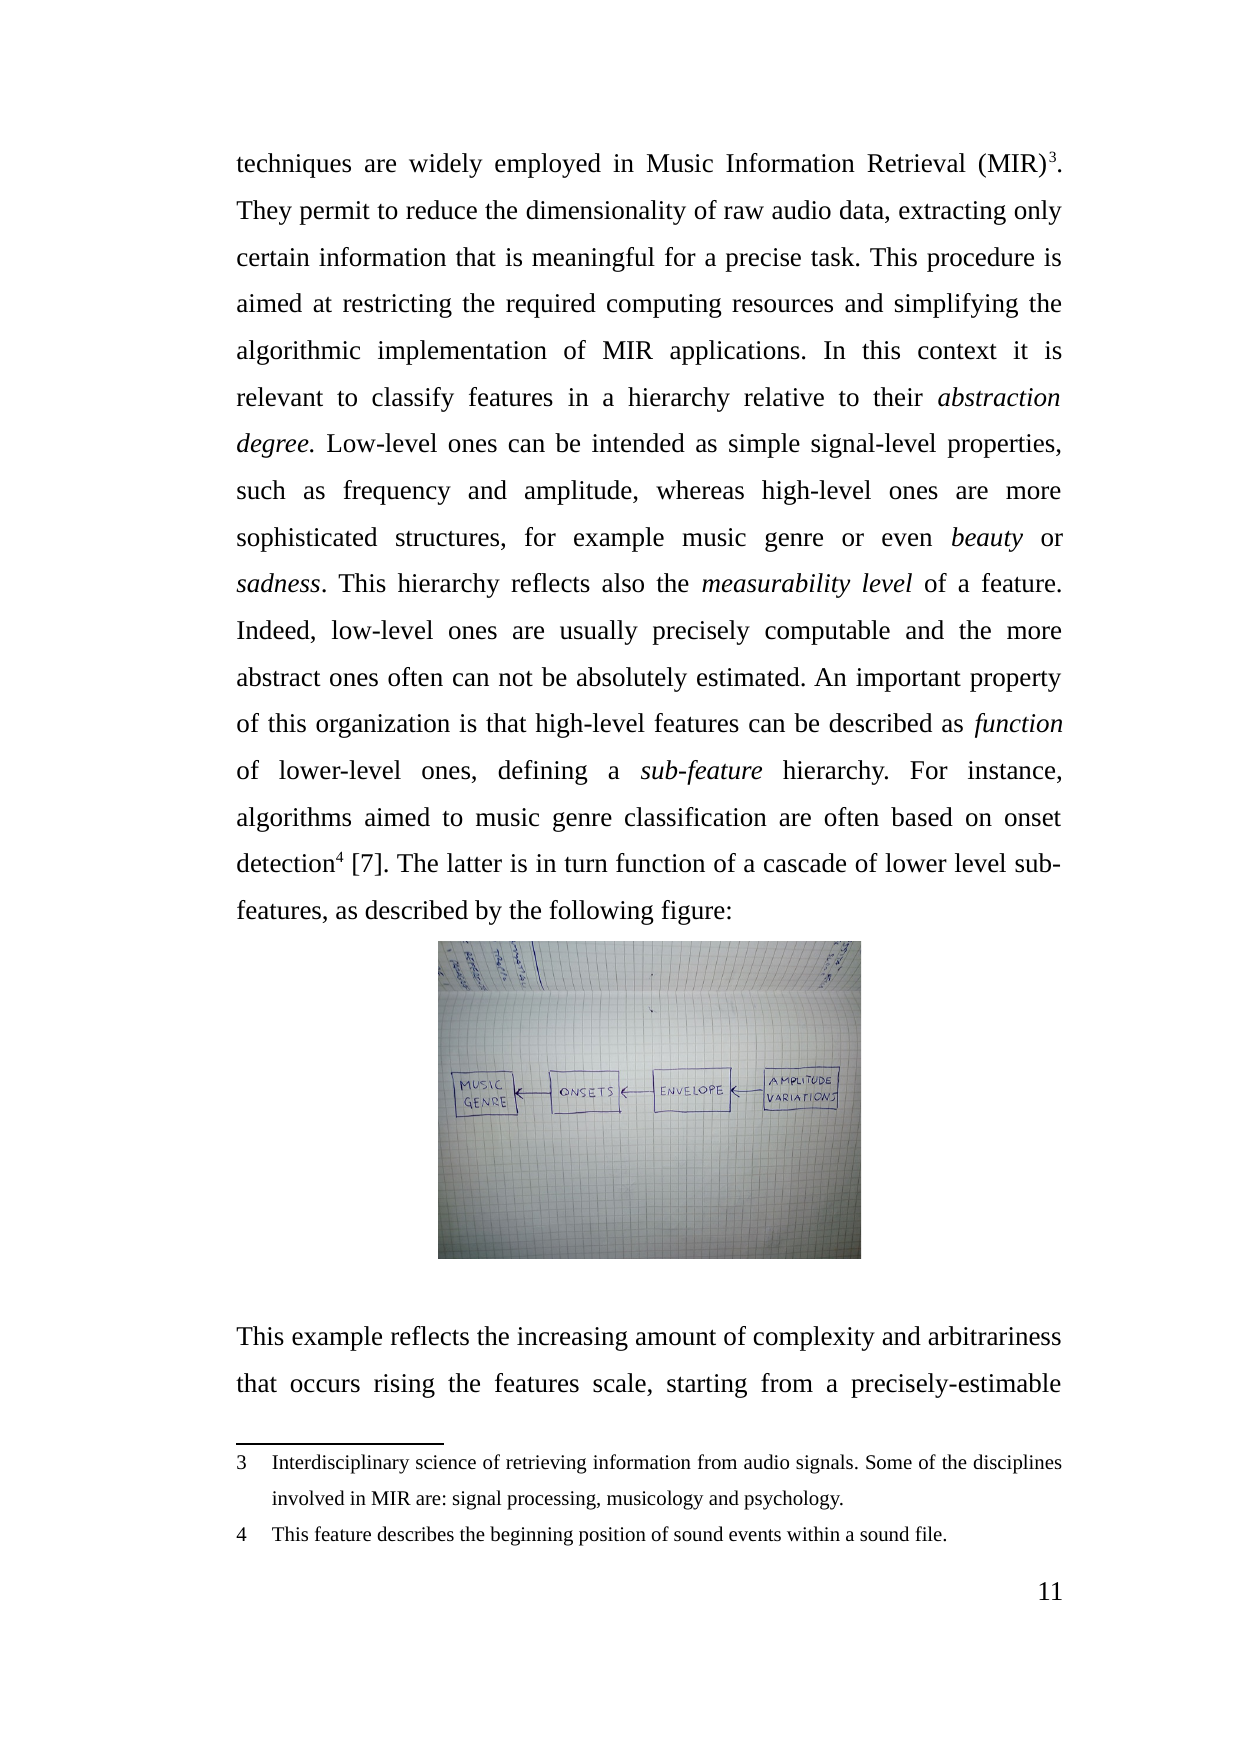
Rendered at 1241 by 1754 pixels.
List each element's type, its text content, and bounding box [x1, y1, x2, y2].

text This example reflects the increasing amount of complexity and arbitrariness that occurs rising the features scale, starting from a precisely-estimable [236, 1320, 1063, 1398]
picture [438, 941, 862, 1259]
text Interdisciplinary science of retrieving information from audio signals. Some of the disciplines involved in MIR are: signal processing, musicology and psychology. [236, 1449, 1063, 1510]
text techniques are widely employed in Music Information Retrieval (MIR). They permit to reduce the dimensionality of raw audio data, extracting only certain information that is meaningful for a precise task. This procedure is aimed at restricting the required computing resources and simplifying the algorithmic implementation of MIR applications. In this context it is relevant to classify features in a hierarchy relative to their abstraction degree. Low-level ones can be intended as simple signal-level properties, such as frequency and amplitude, whereas high-level ones are more sophisticated structures, for example music genre or even beauty or sadness. This hierarchy reflects also the measurability level of a feature. Indeed, low-level ones are usually precisely computable and the more abstract ones often can not be absolutely estimated. An important property of this organization is that high-level features can be described as function of lower-level ones, defining a sub-feature hierarchy. For instance, algorithms aimed to music genre classification are often based on onset detection [7]. The latter is in turn function of a cascade of lower level sub-features, as described by the following figure: [236, 148, 1063, 925]
text This feature describes the beginning position of sound events within a sound file. [236, 1522, 1063, 1546]
